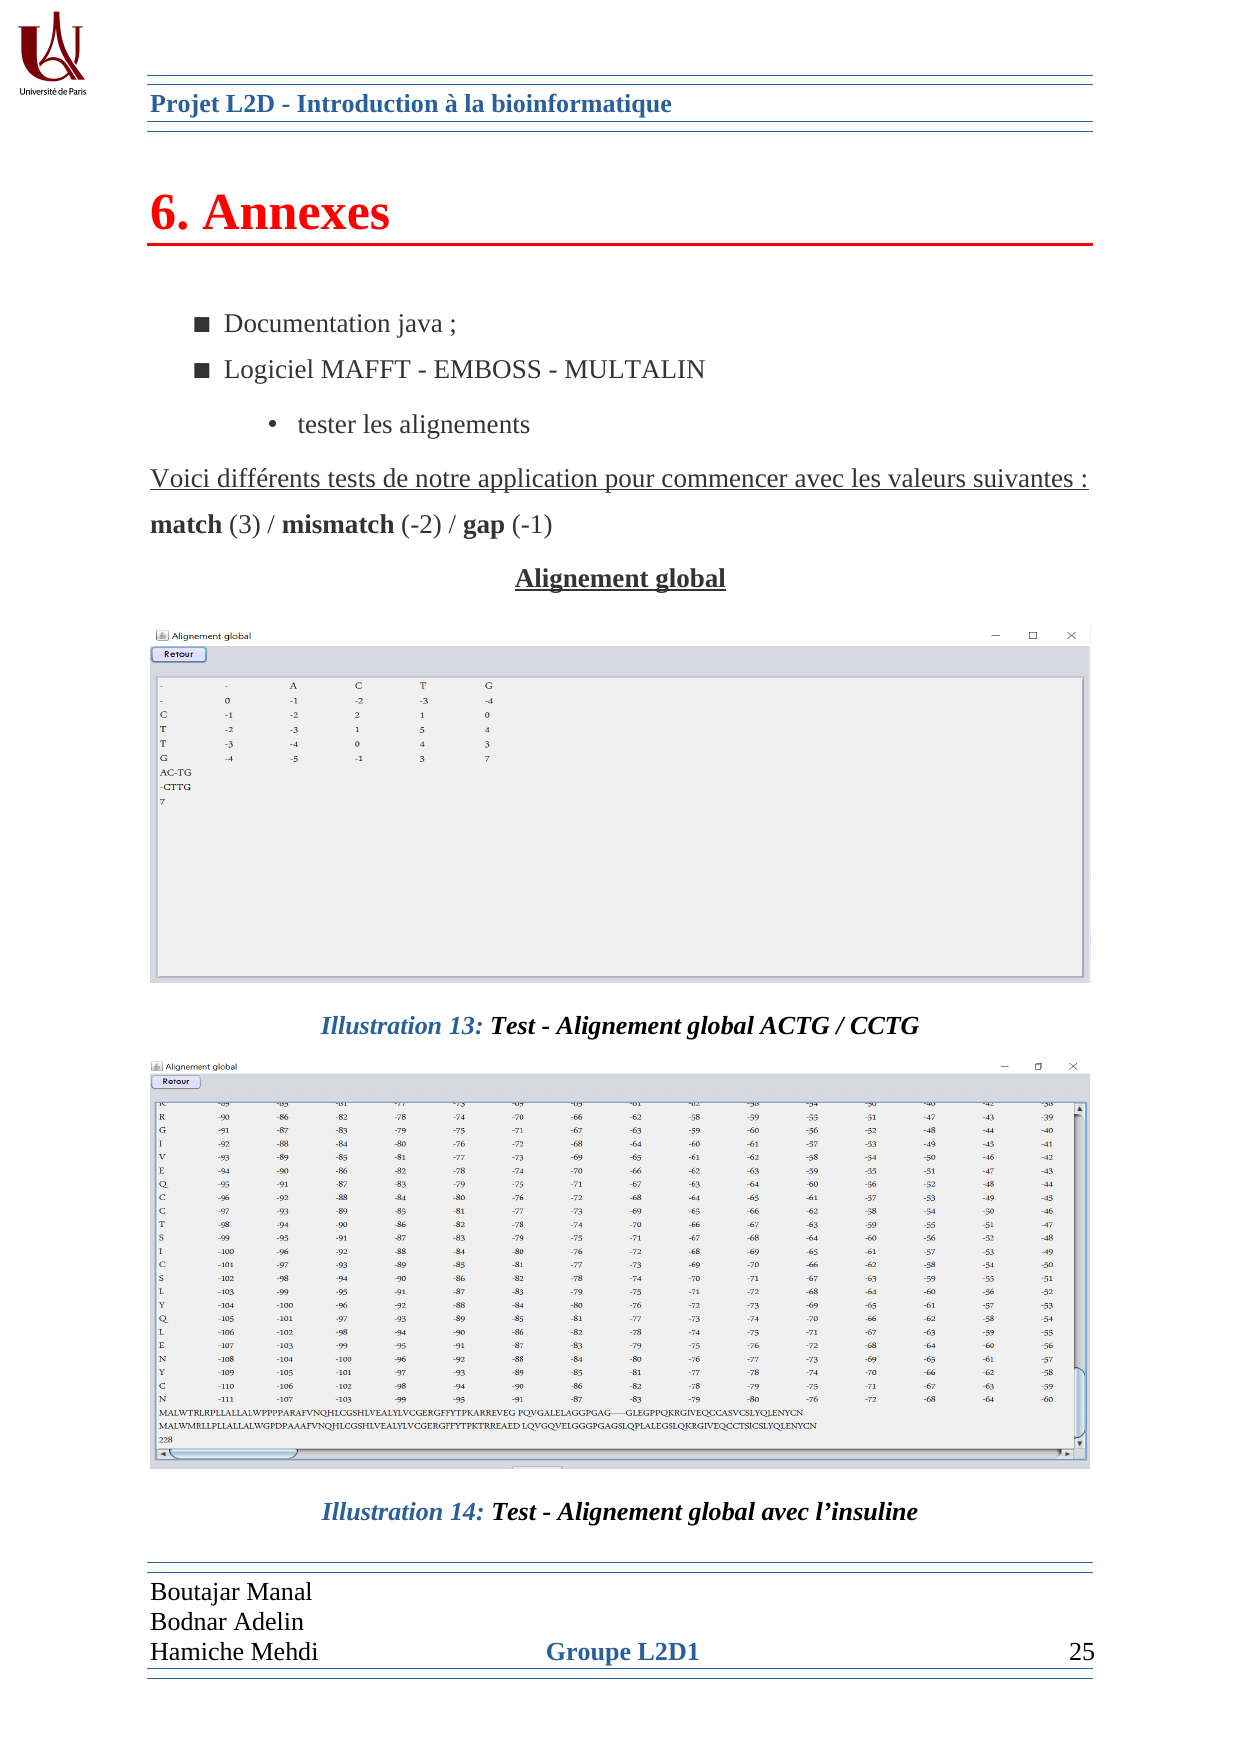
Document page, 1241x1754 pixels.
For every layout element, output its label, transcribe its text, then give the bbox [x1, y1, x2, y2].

list Logiciel MAFFT - EMBOSS - MULTALIN [194, 354, 1090, 385]
text Alignement global [150, 562, 1090, 593]
text Illustration 13: Test - Alignement global ACTG / CCTG [150, 983, 1090, 1040]
list tester les alignements [268, 408, 1090, 439]
text [150, 1047, 1090, 1059]
picture [150, 626, 1091, 983]
picture [0, 0, 101, 107]
text Voici différents tests de notre application pour commencer avec les valeurs suivantes : match (3) / mismatch (-2) / gap (-1) [150, 462, 1090, 539]
picture [150, 1059, 1091, 1469]
text [150, 613, 1090, 626]
text Illustration 14: Test - Alignement global avec l’insuline [150, 1469, 1090, 1526]
list Documentation java ; [194, 307, 1090, 338]
subtitle 6. Annexes [147, 178, 1093, 243]
